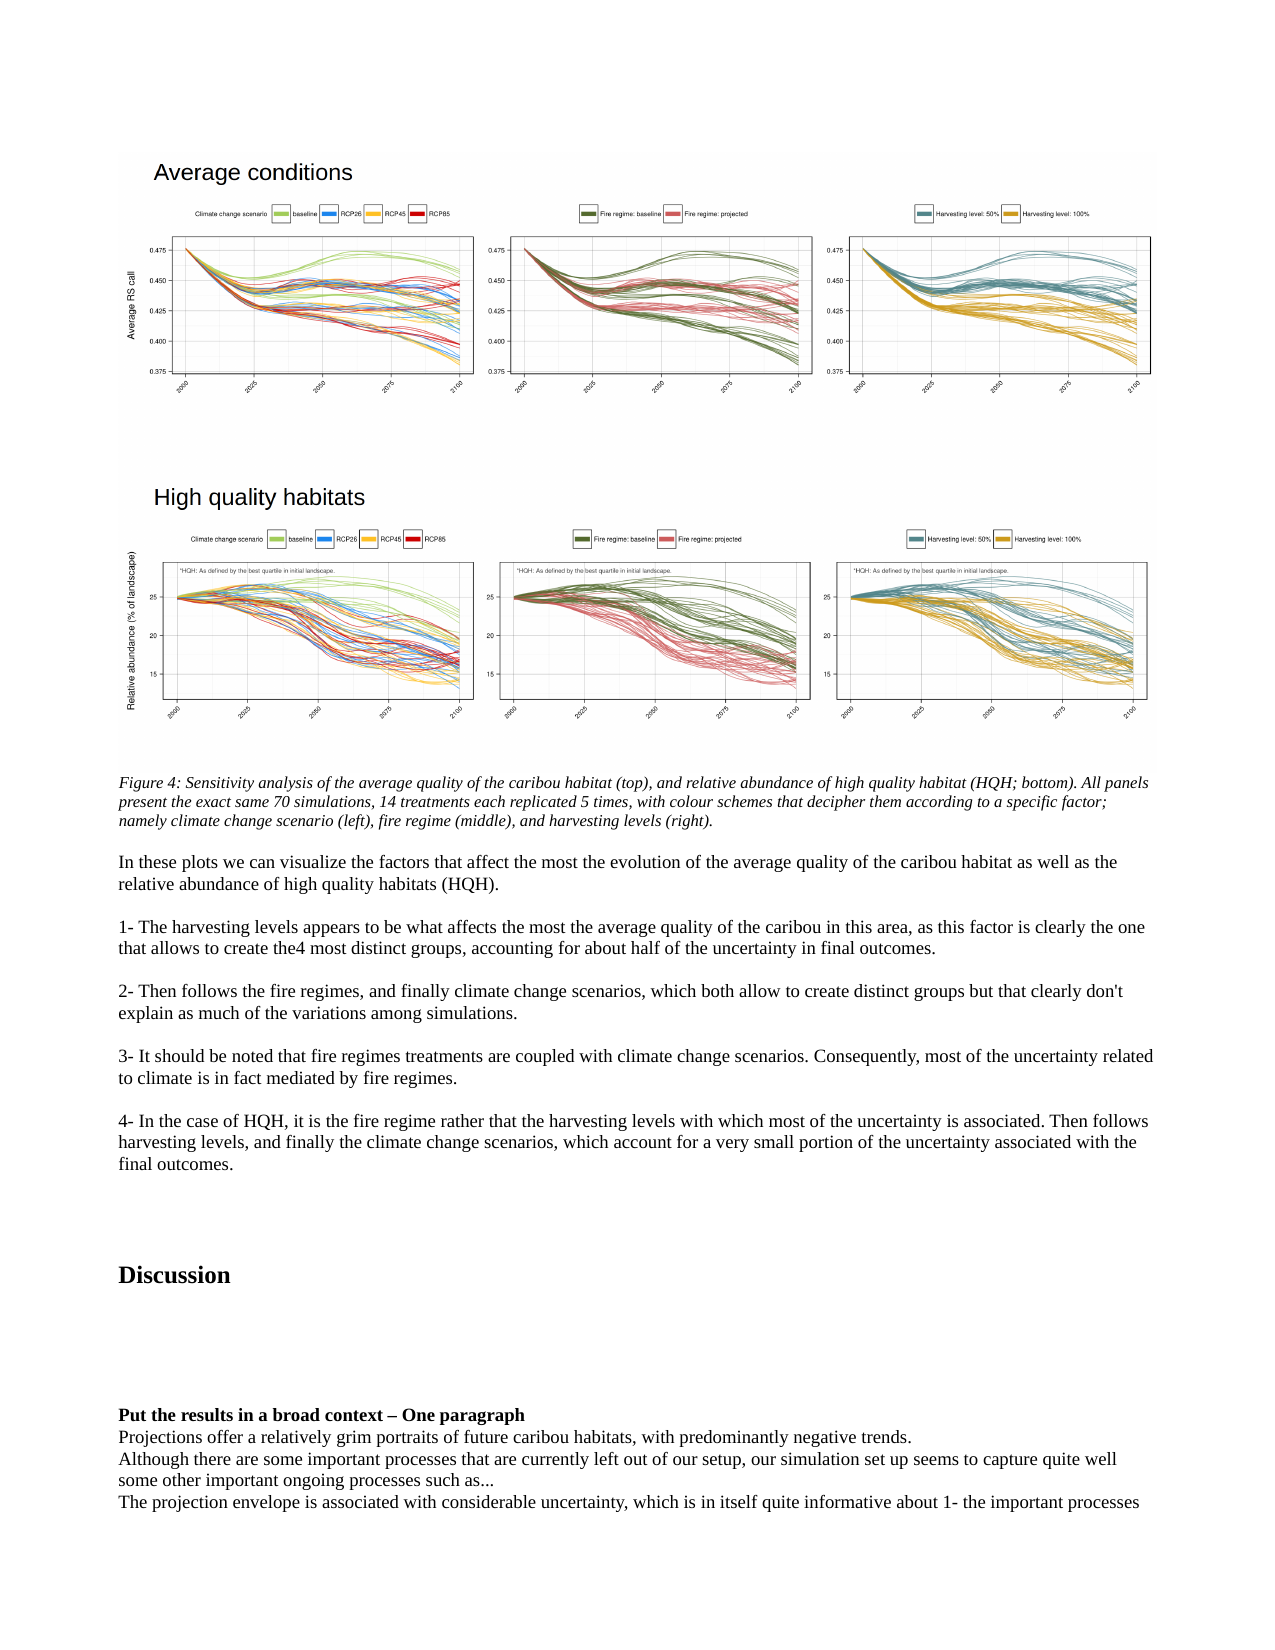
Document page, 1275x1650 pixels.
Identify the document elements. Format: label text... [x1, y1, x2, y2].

text 1- The harvesting levels appears to be what affects the most the average quality of the caribou in this area, as this factor is clearly the one that allows to create the4 most distinct groups, accounting for about half of the uncertainty in final outcomes. [118, 916, 1157, 959]
text Projections offer a relatively grim portraits of future caribou habitats, with predominantly negative trends. [118, 1426, 1157, 1447]
text In these plots we can visualize the factors that affect the most the evolution of the average quality of the caribou habitat as well as the relative abundance of high quality habitats (HQH). [118, 851, 1157, 894]
text 4- In the case of HQH, it is the fire regime rather that the harvesting levels with which most of the uncertainty is associated. Then follows harvesting levels, and finally the climate change scenarios, which account for a very small portion of the uncertainty associated with the final outcomes. [118, 1110, 1157, 1174]
text 3- It should be noted that fire regimes treatments are coupled with climate change scenarios. Consequently, most of the uncertainty related to climate is in fact mediated by fire regimes. [118, 1045, 1157, 1088]
text Although there are some important processes that are currently left out of our setup, our simulation set up seems to capture quite well some other important ongoing processes such as... [118, 1447, 1157, 1491]
text Discussion [118, 1261, 1157, 1289]
text Figure 4: Sensitivity analysis of the average quality of the caribou habitat (top), and relative abundance of high quality habitat (HQH; bottom). All panels present the exact same 70 simulations, 14 treatments each replicated 5 times, with colour schemes that decipher them according to a specific factor; namely climate change scenario (left), fire regime (middle), and harvesting levels (right). [118, 773, 1157, 829]
text 2- Then follows the fire regimes, and finally climate change scenarios, which both allow to create distinct groups but that clearly don't explain as much of the variations among simulations. [118, 980, 1157, 1023]
text The projection envelope is associated with considerable uncertainty, which is in itself quite informative about 1- the important processes [118, 1491, 1157, 1512]
picture [118, 152, 1157, 773]
text Put the results in a broad context – One paragraph [118, 1404, 1157, 1426]
